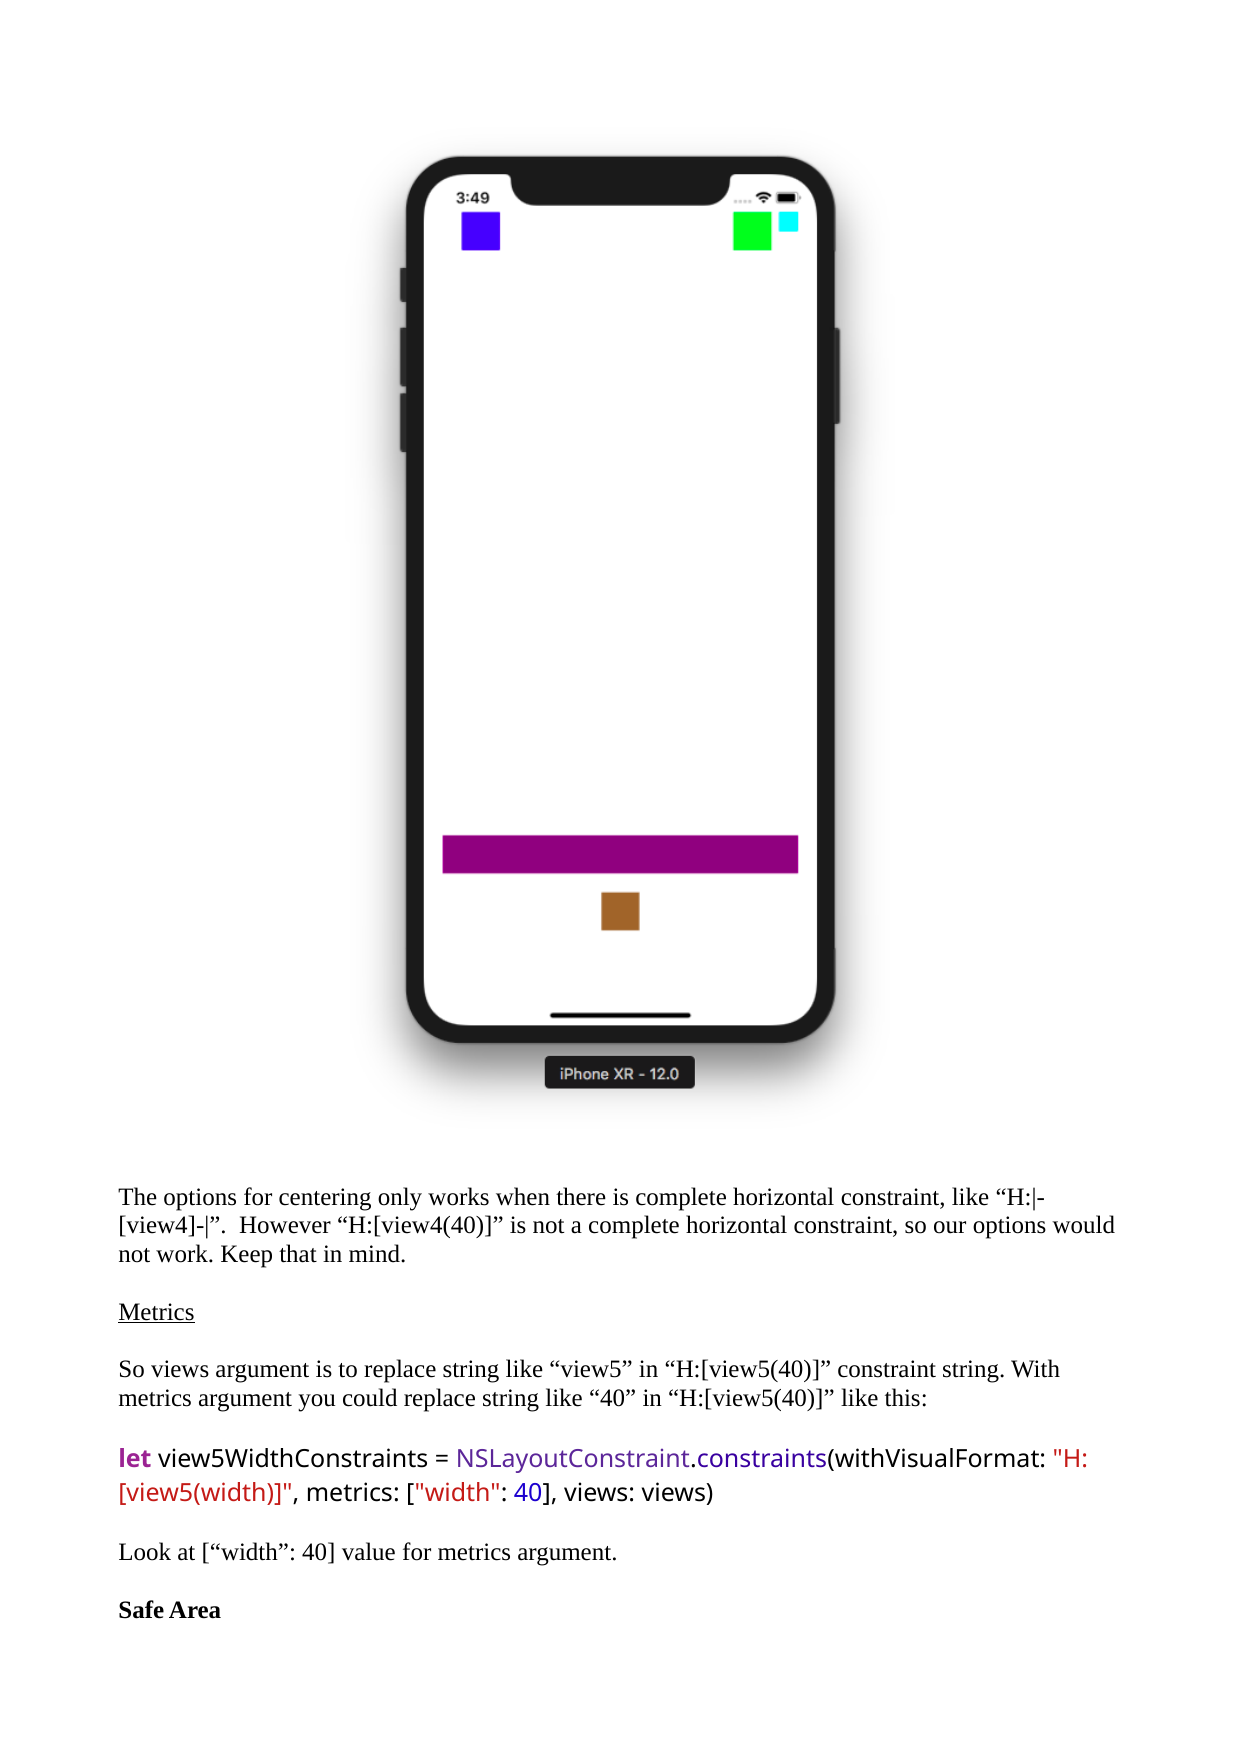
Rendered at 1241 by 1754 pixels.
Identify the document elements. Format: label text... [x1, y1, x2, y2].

text Metrics [118, 1297, 1122, 1326]
text The options for centering only works when there is complete horizontal constraint, like “H:|-[view4]-|”. However “H:[view4(40)]” is not a complete horizontal constraint, so our options would not work. Keep that in mind. [118, 1182, 1122, 1268]
text Look at [“width”: 40] value for metrics argument. [118, 1537, 1122, 1566]
picture [330, 118, 911, 1138]
text let view5WidthConstraints = NSLayoutConstraint.constraints(withVisualFormat: "H:[view5(width)]", metrics: ["width": 40], views: views) [118, 1441, 1122, 1509]
text Safe Area [118, 1595, 1122, 1624]
text So views argument is to replace string like “view5” in “H:[view5(40)]” constraint string. With metrics argument you could replace string like “40” in “H:[view5(40)]” like this: [118, 1354, 1122, 1412]
